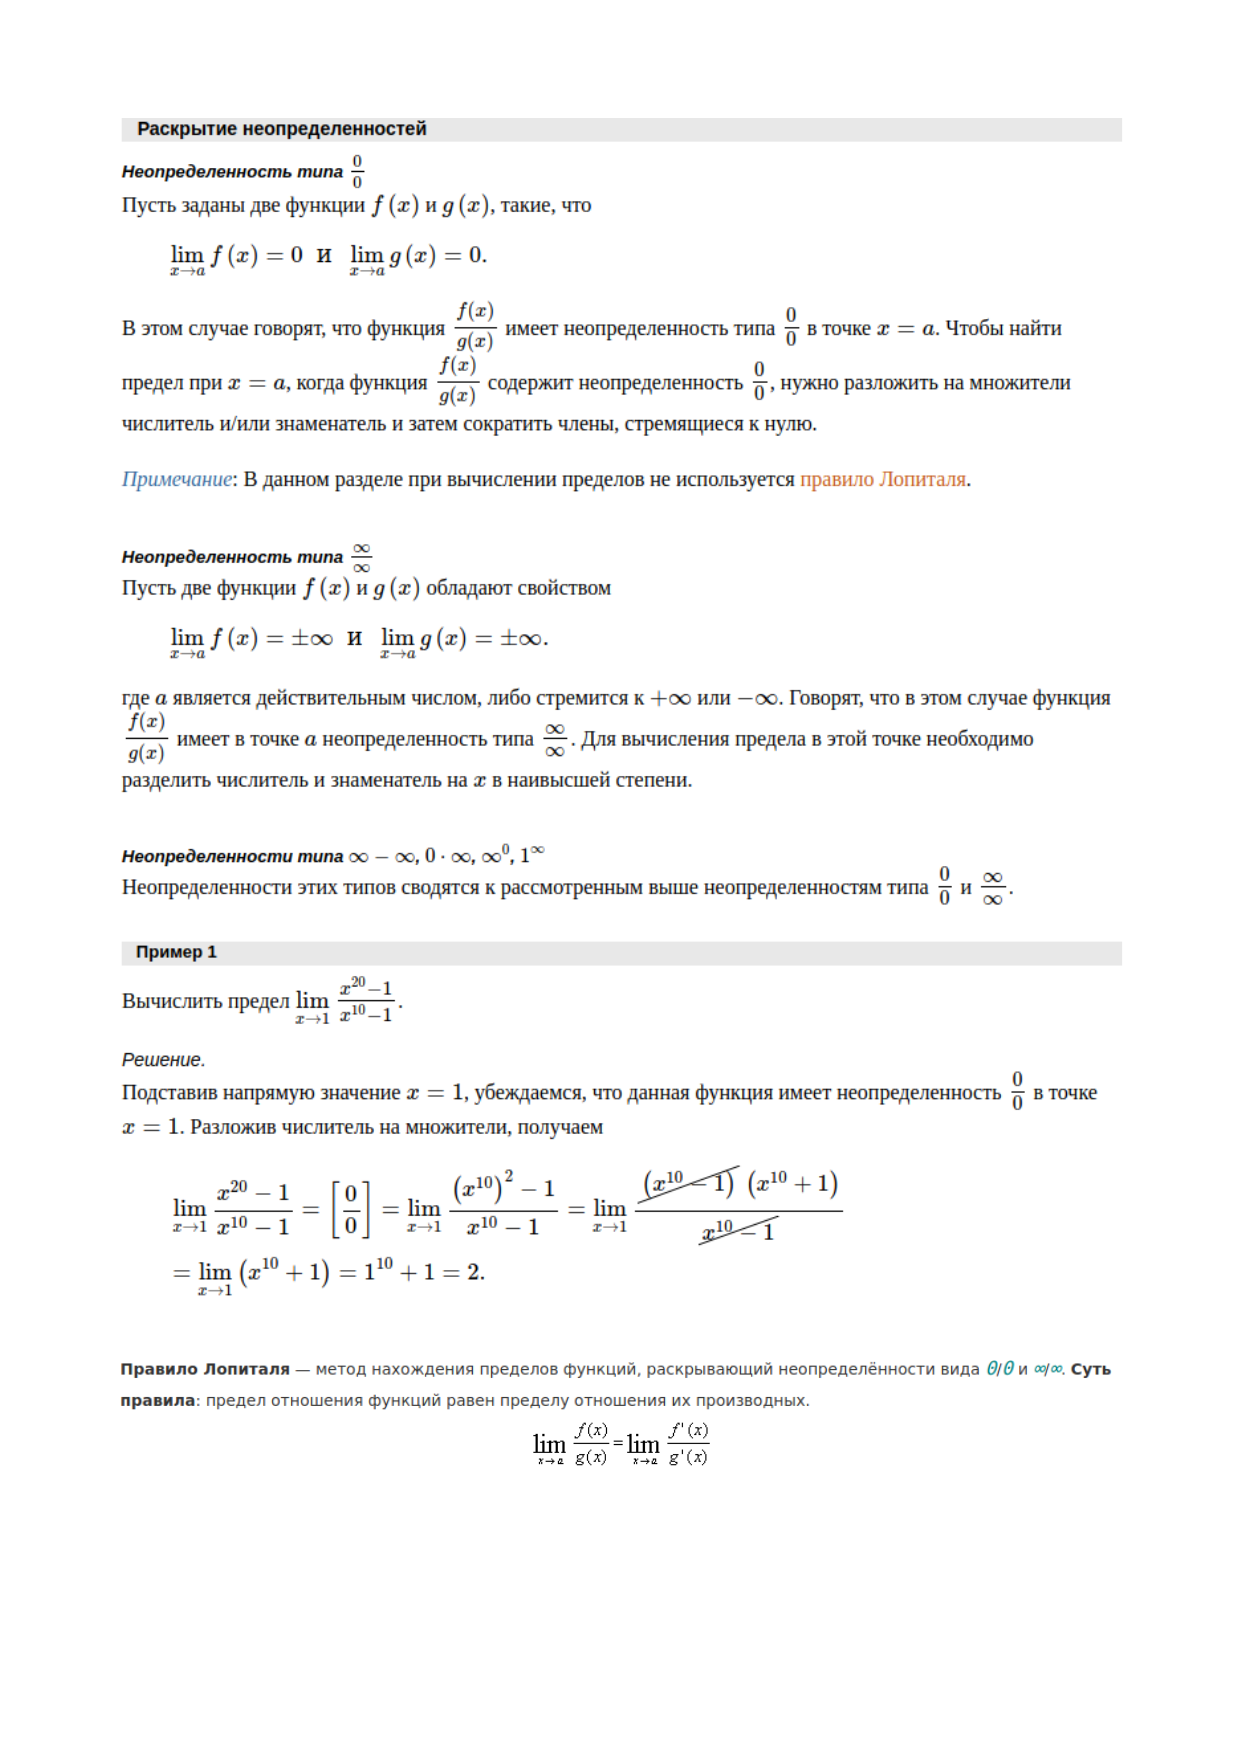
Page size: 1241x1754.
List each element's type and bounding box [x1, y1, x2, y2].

picture [118, 118, 1123, 1322]
picture [118, 1359, 1123, 1472]
